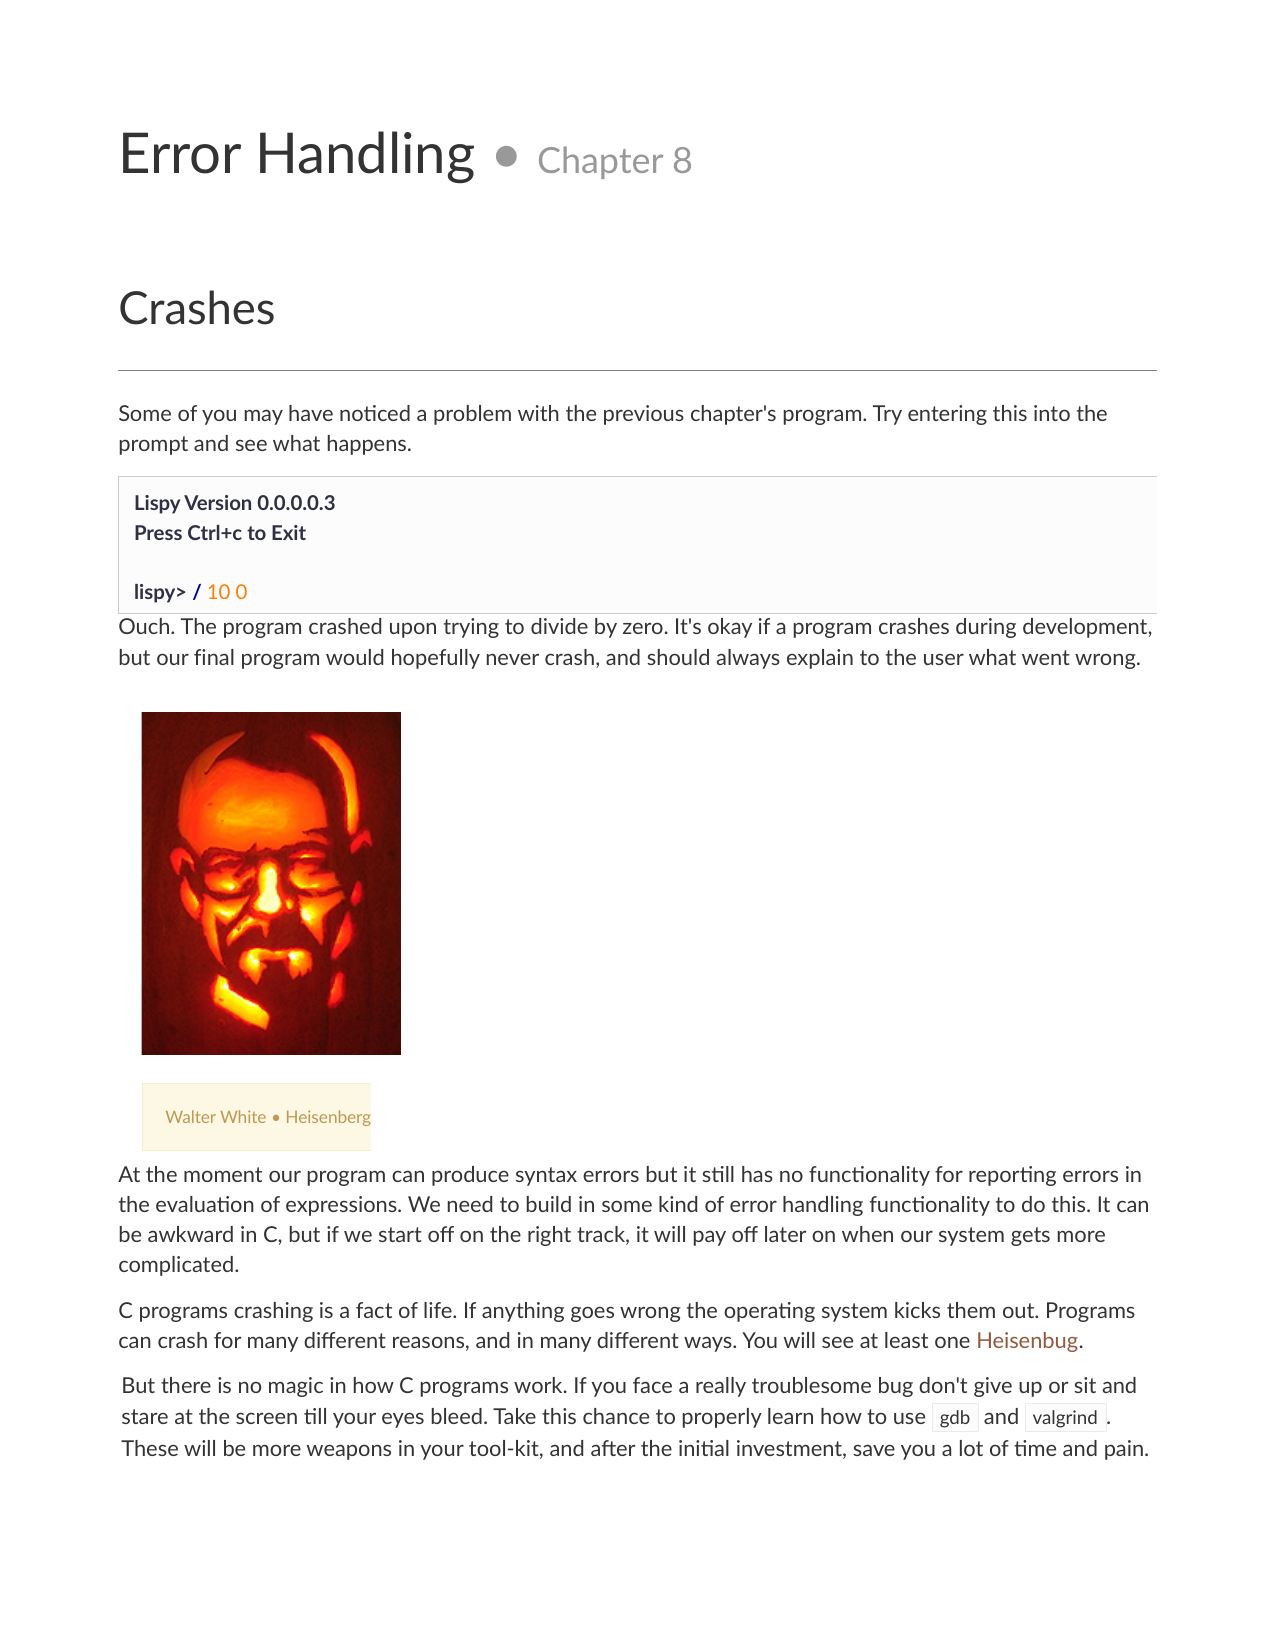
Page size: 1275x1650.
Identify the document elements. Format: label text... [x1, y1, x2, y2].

text But there is no magic in how C programs work. If you face a really troublesome bug don't give up or sit and stare at the screen till your eyes bleed. Take this chance to properly learn how to use gdb and valgrind. These will be more weapons in your tool-kit, and after the initial investment, save you a lot of time and pain. [121, 1372, 1154, 1461]
text C programs crashing is a fact of life. If anything goes wrong the operating system kicks them out. Programs can crash for many different reasons, and in many different ways. You will see at least one Heisenbug. [118, 1296, 1157, 1353]
text Walter White • Heisenberg [143, 1083, 1133, 1150]
text Ouch. The program crashed upon trying to divide by zero. It's okay if a program crashes during development, but our final program would hopefully never crash, and should always explain to the user what went wrong. [118, 614, 1157, 669]
text lispy> / 10 0 [119, 564, 1157, 613]
text Some of you may have noticed a problem with the previous chapter's program. Try entering this into the prompt and see what happens. [118, 400, 1157, 456]
text Lispy Version 0.0.0.0.3 [119, 477, 1157, 505]
text At the moment our program can produce syntax errors but it still has no functionality for reporting errors in the evaluation of expressions. We need to build in some kind of error handling functionality to do this. It can be awkward in C, but if we start off on the right track, it will pay off later on when our system gets more complicated. [118, 1160, 1157, 1277]
picture [141, 712, 401, 1055]
subtitle Error Handling • Chapter 8 [118, 118, 1157, 186]
text Press Ctrl+c to Exit [119, 505, 1157, 535]
subtitle Crashes [118, 279, 1157, 334]
